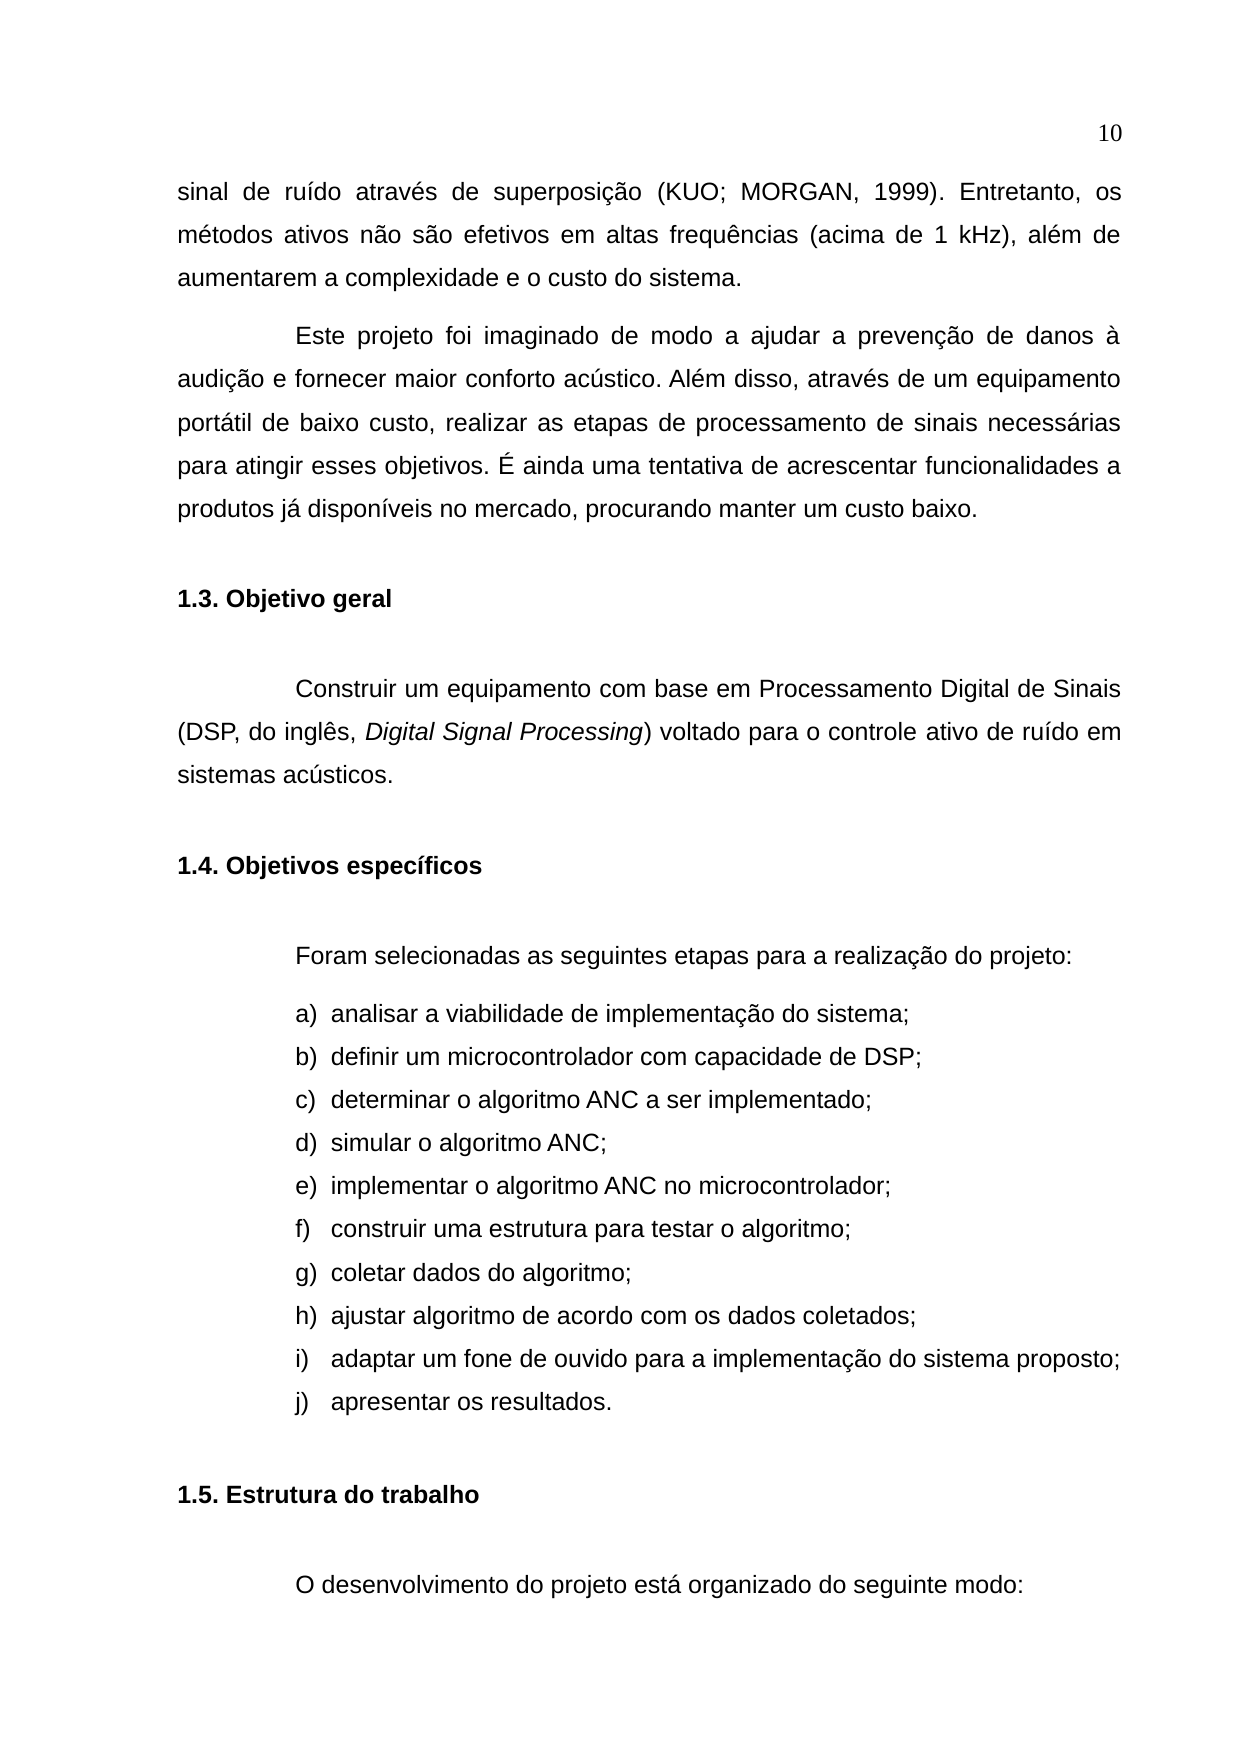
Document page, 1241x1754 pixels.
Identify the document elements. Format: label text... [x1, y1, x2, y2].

text f) construir uma estrutura para testar o algoritmo; [295, 1214, 1122, 1243]
text sinal de ruído através de superposição (KUO; MORGAN, 1999). Entretanto, os métodos ativos não são efetivos em altas frequências (acima de 1 kHz), além de aumentarem a complexidade e o custo do sistema. [177, 177, 1122, 292]
text a) analisar a viabilidade de implementação do sistema; [295, 999, 1122, 1028]
text d) simular o algoritmo ANC; [295, 1128, 1122, 1157]
subtitle 1.3. Objetivo geral [177, 584, 1122, 613]
text Construir um equipamento com base em Processamento Digital de Sinais (DSP, do inglês, Digital Signal Processing) voltado para o controle ativo de ruído em sistemas acústicos. [177, 674, 1122, 789]
text Este projeto foi imaginado de modo a ajudar a prevenção de danos à audição e fornecer maior conforto acústico. Além disso, através de um equipamento portátil de baixo custo, realizar as etapas de processamento de sinais necessárias para atingir esses objetivos. É ainda uma tentativa de acrescentar funcionalidades a produtos já disponíveis no mercado, procurando manter um custo baixo. [177, 321, 1122, 523]
text g) coletar dados do algoritmo; [295, 1258, 1122, 1286]
text O desenvolvimento do projeto está organizado do seguinte modo: [177, 1570, 1122, 1599]
subtitle 1.4. Objetivos específicos [177, 851, 1122, 880]
subtitle 1.5. Estrutura do trabalho [177, 1480, 1122, 1509]
text h) ajustar algoritmo de acordo com os dados coletados; [295, 1301, 1122, 1329]
text j) apresentar os resultados. [295, 1387, 1122, 1416]
text e) implementar o algoritmo ANC no microcontrolador; [295, 1171, 1122, 1200]
text i) adaptar um fone de ouvido para a implementação do sistema proposto; [295, 1344, 1122, 1373]
text Foram selecionadas as seguintes etapas para a realização do projeto: [177, 941, 1122, 970]
text c) determinar o algoritmo ANC a ser implementado; [295, 1085, 1122, 1114]
text b) definir um microcontrolador com capacidade de DSP; [295, 1042, 1122, 1071]
